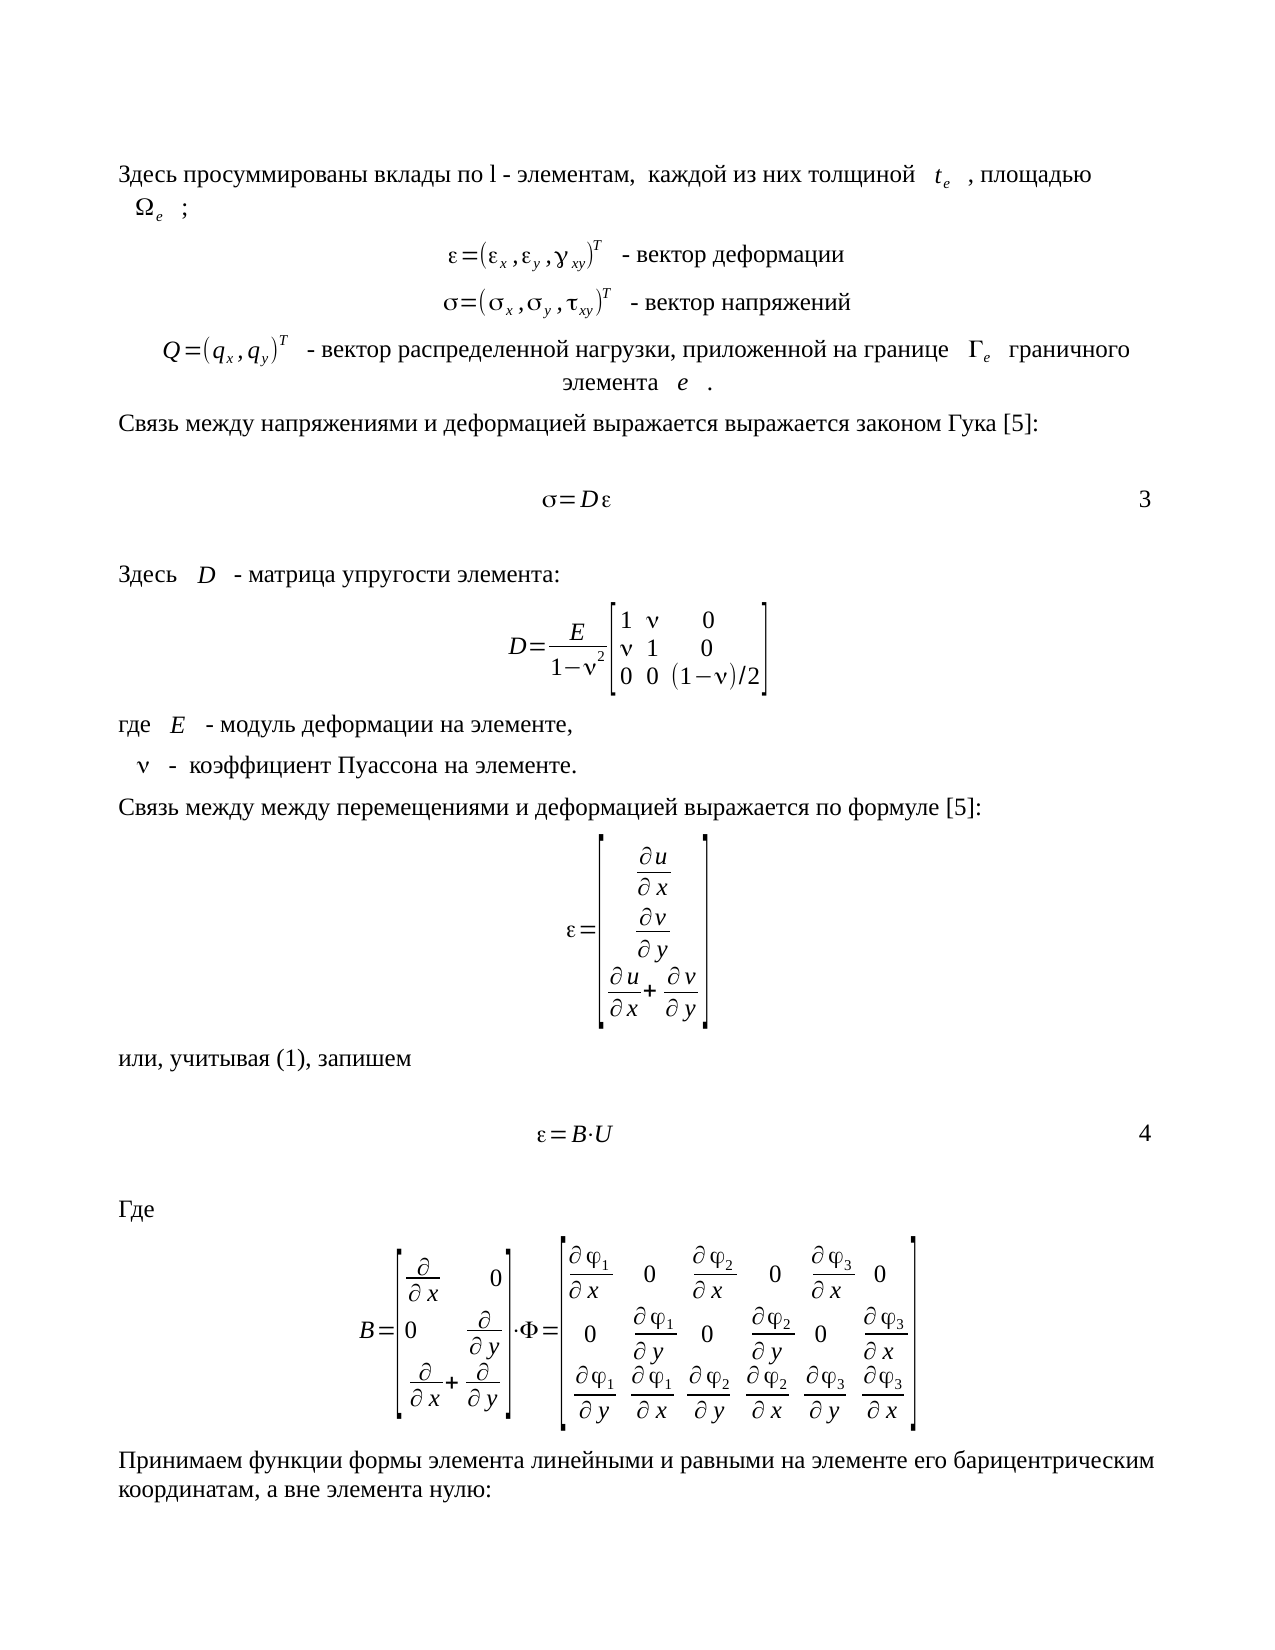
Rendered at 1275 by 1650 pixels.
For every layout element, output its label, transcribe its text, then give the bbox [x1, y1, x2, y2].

text Принимаем функции формы элемента линейными и равными на элементе его барицентрическим координатам, а вне элемента нулю: [118, 1445, 1157, 1503]
text Связь между между перемещениями и деформацией выражается по формуле [5]: [118, 792, 1157, 821]
text - вектор деформации [118, 237, 1157, 272]
table_header [118, 1113, 1041, 1166]
table_header 4 [1041, 1113, 1157, 1166]
text Здесь- матрица упругости элемента: [118, 559, 1157, 588]
text или, учитывая (1), запишем [118, 1043, 1157, 1072]
text где- модуль деформации на элементе, [118, 709, 1157, 738]
text Связь между напряжениями и деформацией выражается выражается законом Гука [5]: [118, 408, 1157, 437]
text Где [118, 1194, 1157, 1223]
table_header [118, 478, 1041, 531]
text - вектор напряжений [118, 284, 1157, 319]
text Здесь просуммированы вклады по l - элементам, каждой из них толщиной, площадью ; [118, 159, 1157, 224]
table_header 3 [1041, 478, 1157, 531]
text - вектор распределенной нагрузки, приложенной на границеграничного элемента. [118, 332, 1157, 396]
text - коэффициент Пуассона на элементе. [118, 751, 1157, 779]
